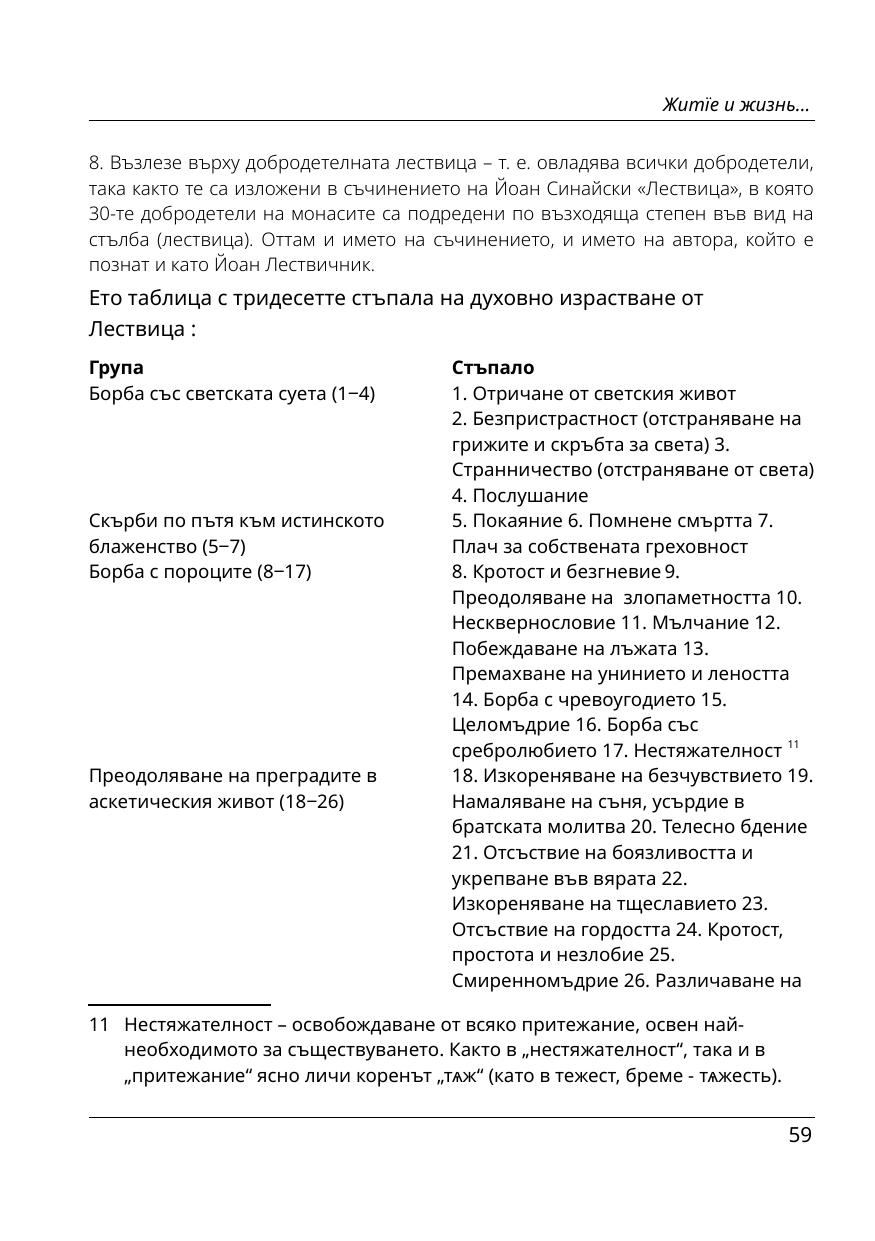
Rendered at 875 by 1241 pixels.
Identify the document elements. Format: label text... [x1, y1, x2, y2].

table_cell Борба със светската суета (1‒4) [89, 380, 452, 507]
table_cell Борба с пороците (8‒17) [89, 559, 452, 763]
table_cell 18. Изкореняване на безчувствието 19. Намаляване на съня, усърдие в братската молитва 20. Телесно бдение 21. Отсъствие на боязливостта и укрепване във вярата 22. Изкореняване на тщеславието 23. Отсъствие на гордостта 24. Кротост, простота и незлобие 25. Смиренномъдрие 26. Различаване на [452, 763, 815, 992]
table_cell 8. Кротост и безгневие 9. Преодоляване на злопаметността 10. Несквернословие 11. Мълчание 12. Побеждаване на лъжата 13. Премахване на унинието и леността 14. Борба с чревоугодието 15. Целомъдрие 16. Борба със сребролюбието 17. Нестяжателност [452, 559, 815, 763]
text 8. Възлезе върху добродетелната лествица – т. е. овладява всички добродетели, така както те са изложени в съчинението на Йоан Синайски «Лествица», в която 30-те добродетели на монасите са подредени по възходяща степен във вид на стълба (лествица). Оттам и името на съчинението, и името на автора, който е познат и като Йоан Лествичник. [88, 149, 815, 277]
table_header Стъпало [452, 354, 815, 380]
table_header Група [89, 354, 452, 380]
table_cell Преодоляване на преградите в аскетическия живот (18‒26) [89, 763, 452, 992]
text Ето таблица с тридесетте стъпала на духовно израстване от Лествица : [88, 283, 815, 343]
table_cell 5. Покаяние 6. Помнене смъртта 7. Плач за собствената греховност [452, 508, 815, 558]
table_cell 1. Отричане от светския живот 2. Безпристрастност (отстраняване на грижите и скръбта за света) 3. Странничество (отстраняване от света) 4. Послушание [452, 380, 815, 507]
table_cell Скърби по пътя към истинското блаженство (5‒7) [89, 508, 452, 558]
